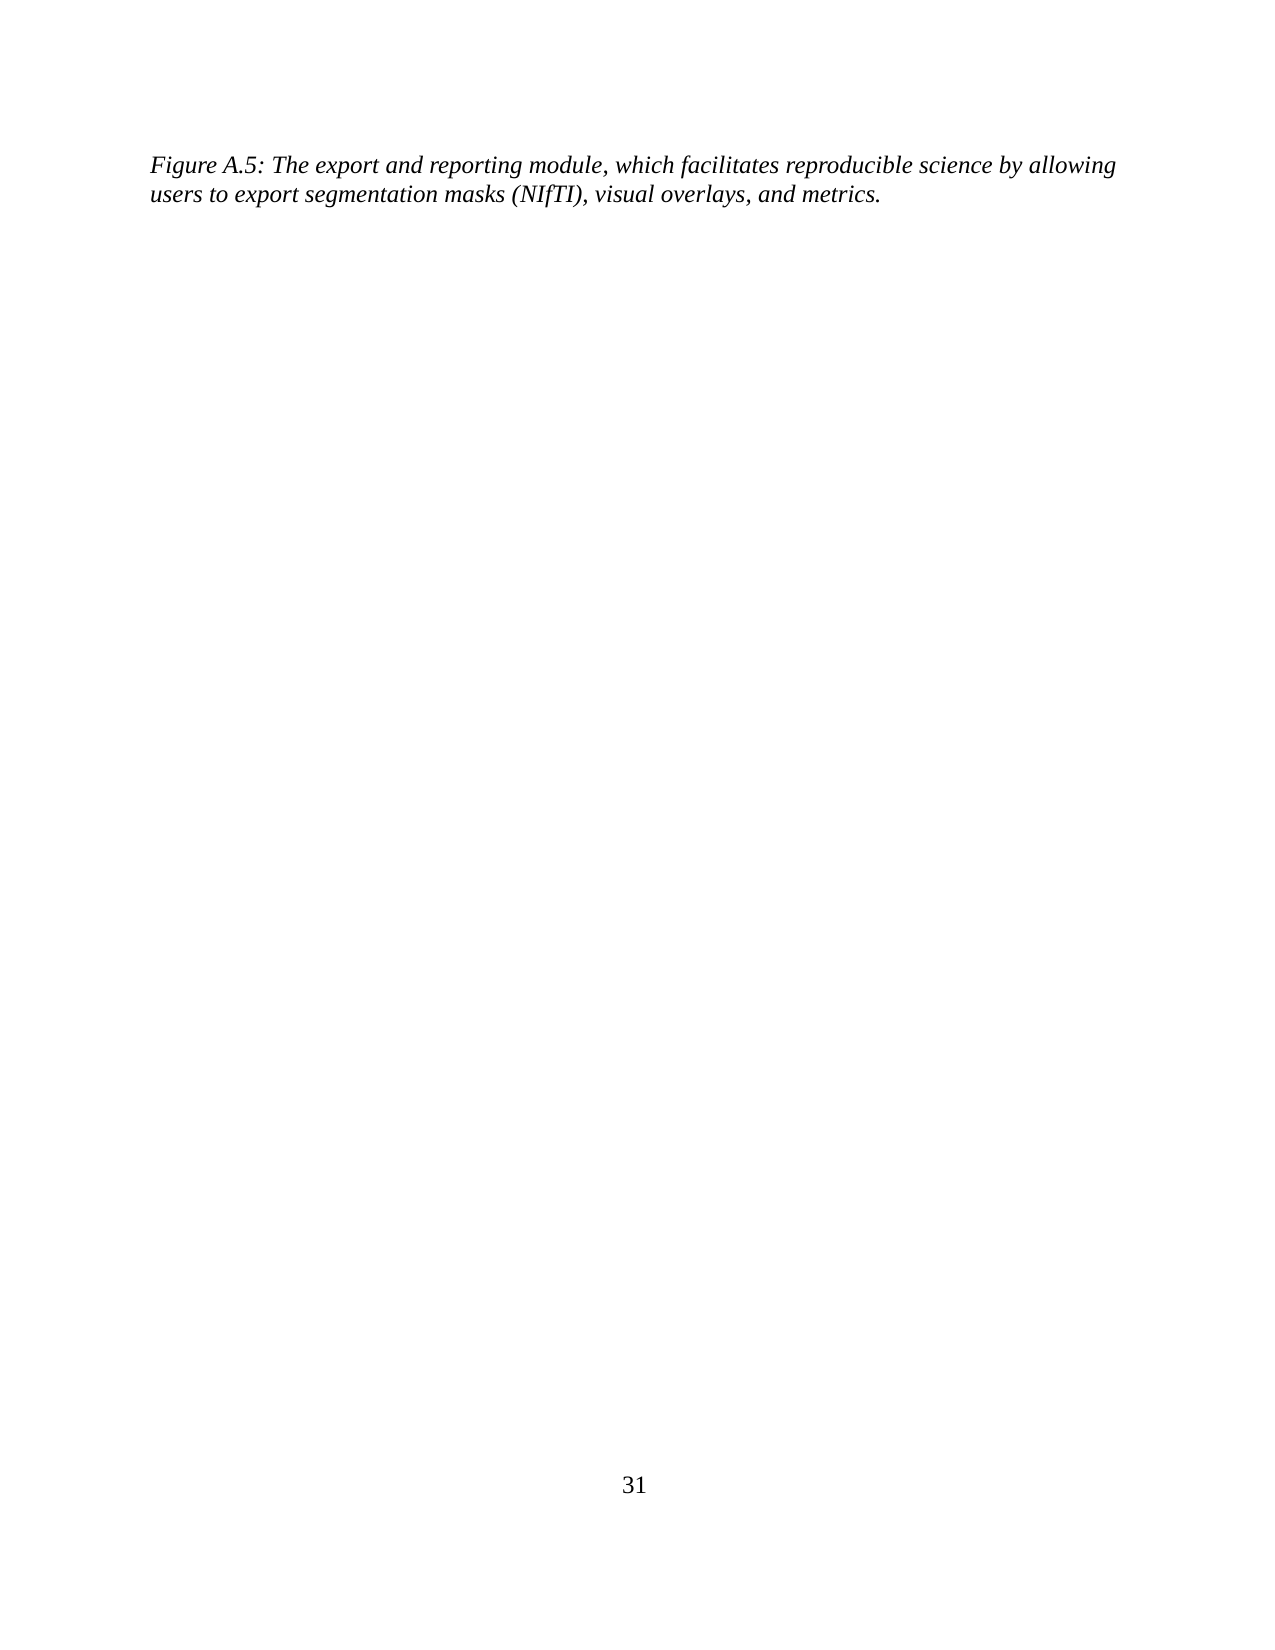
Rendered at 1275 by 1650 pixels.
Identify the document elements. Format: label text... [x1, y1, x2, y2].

text Figure A.5: The export and reporting module, which facilitates reproducible science by allowing users to export segmentation masks (NIfTI), visual overlays, and metrics. [150, 150, 1125, 207]
